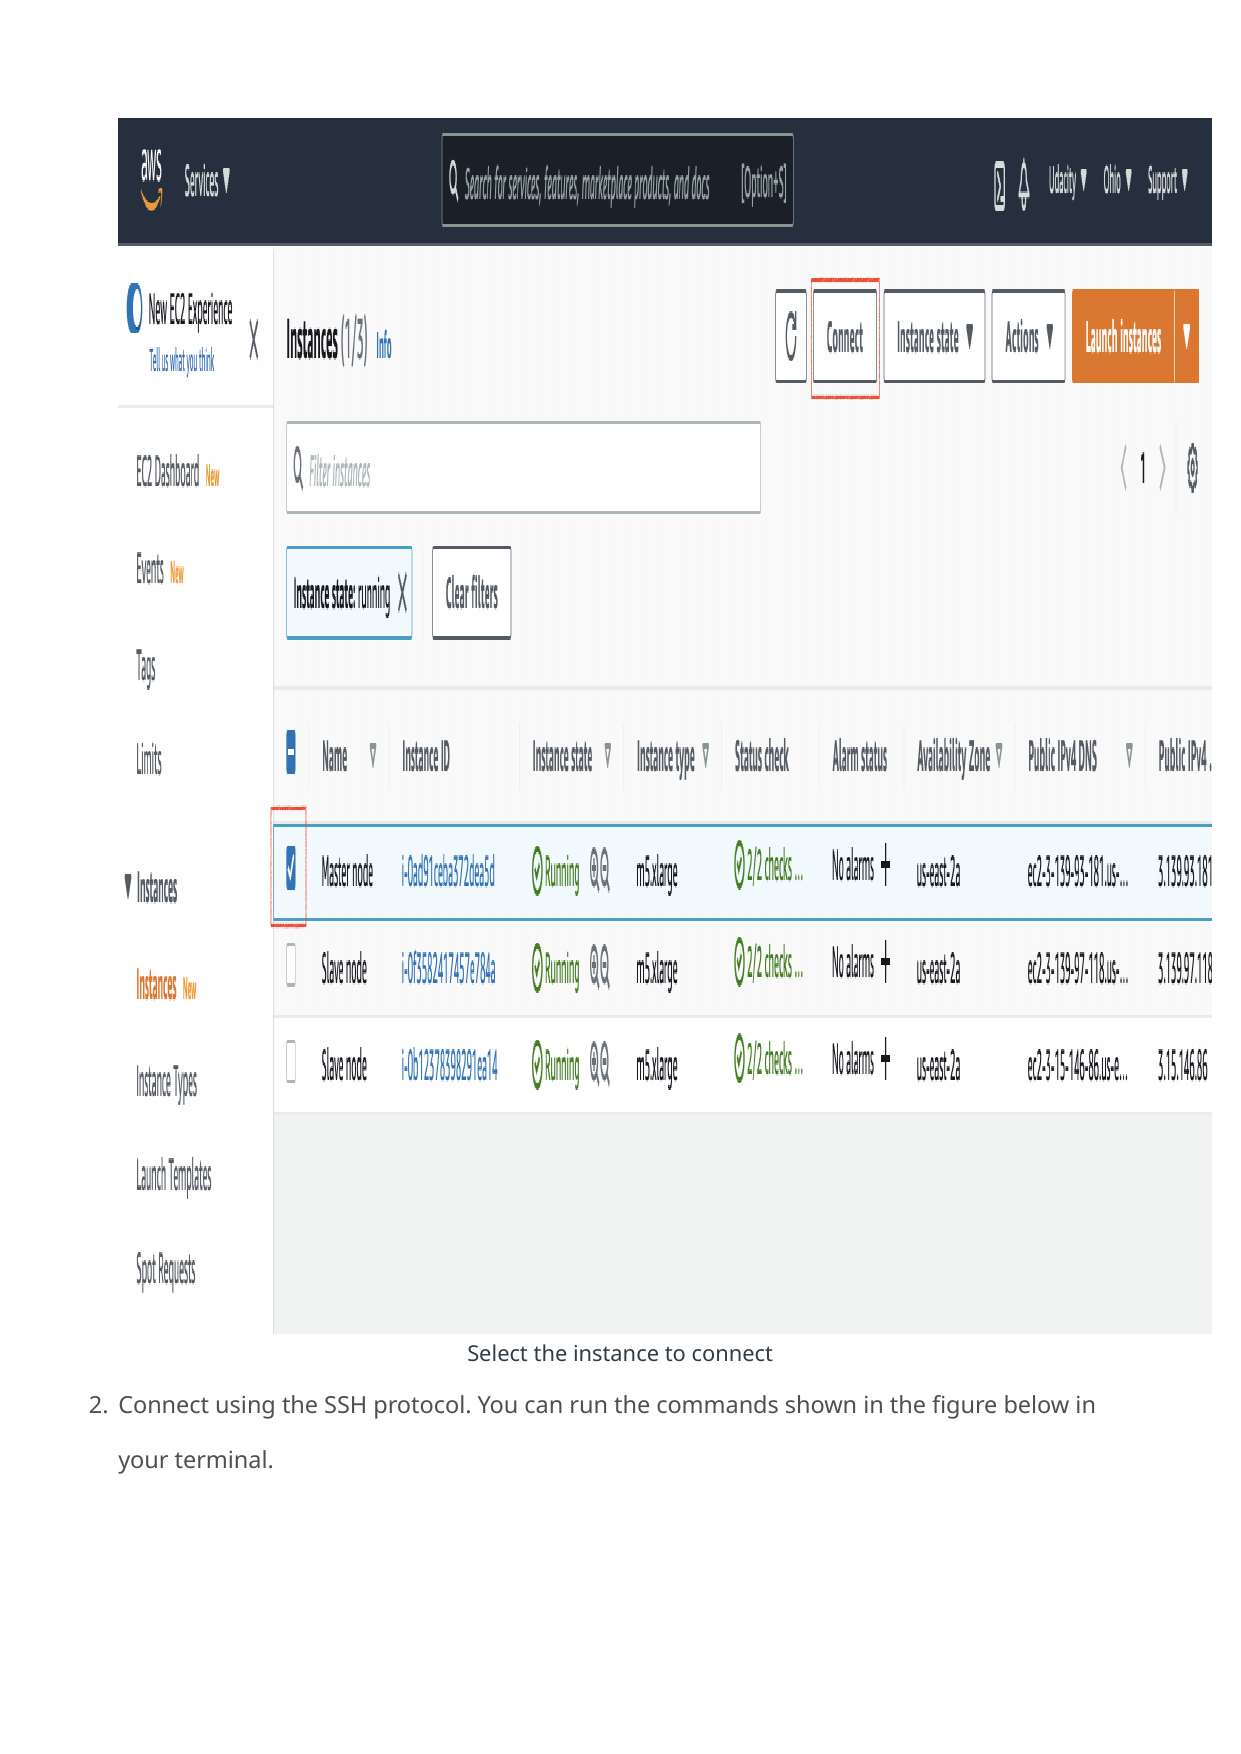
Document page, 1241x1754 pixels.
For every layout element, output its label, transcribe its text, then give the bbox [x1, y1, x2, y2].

list Connect using the SSH protocol. You can run the commands shown in the figure below in your terminal. [118, 1389, 1122, 1475]
text Select the instance to connect [118, 1338, 1122, 1368]
picture [118, 118, 1212, 1334]
